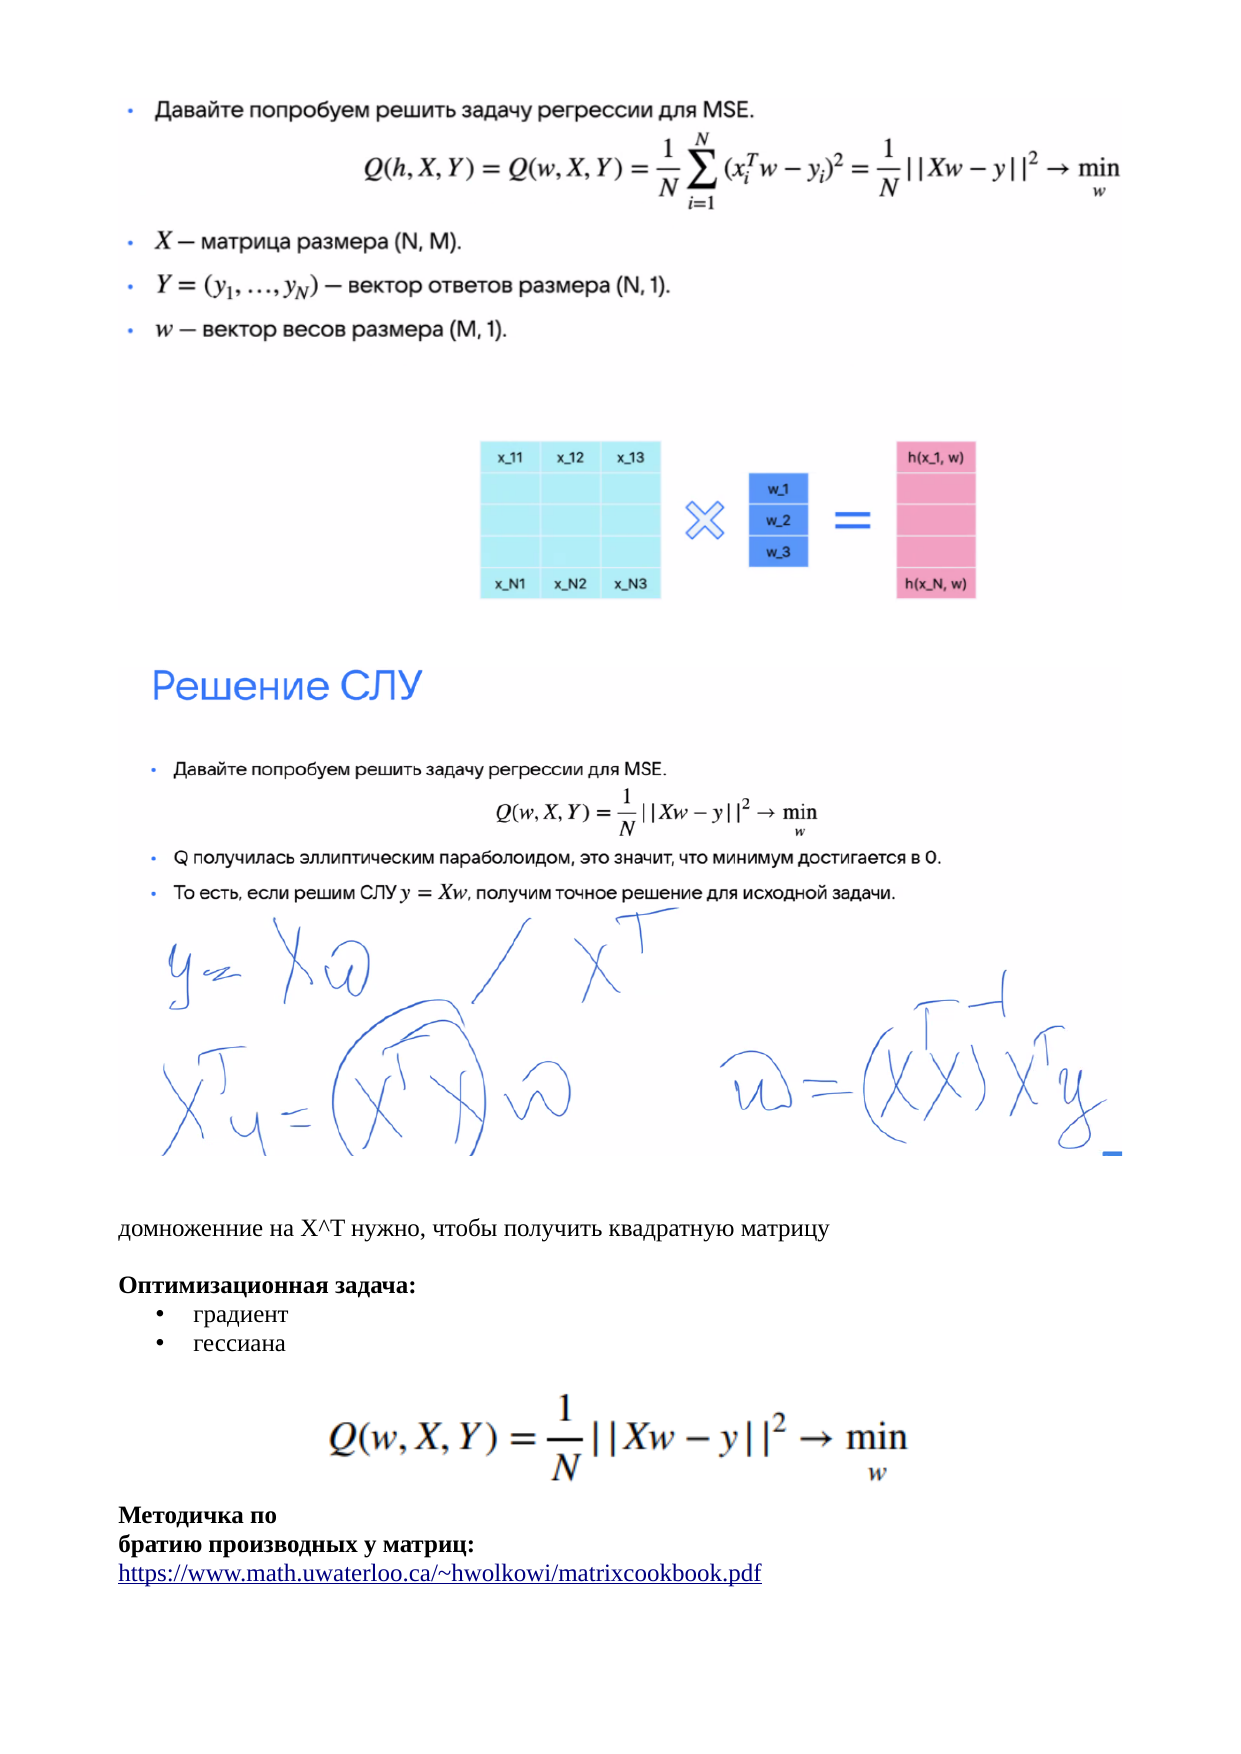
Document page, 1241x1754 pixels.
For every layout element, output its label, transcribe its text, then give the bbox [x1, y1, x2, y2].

text https://www.math.uwaterloo.ca/~hwolkowi/matrixcookbook.pdf [118, 1558, 1122, 1586]
list градиент [156, 1299, 1122, 1328]
text Оптимизационная задача: [118, 1270, 1122, 1299]
text домноженние на X^T нужно, чтобы получить квадратную матрицу [118, 1213, 1122, 1241]
text Методичка по братию производных у матриц: [118, 1500, 1122, 1558]
picture [300, 1385, 940, 1501]
picture [118, 667, 1123, 1156]
list гессиана [156, 1328, 1122, 1356]
picture [118, 98, 1123, 610]
